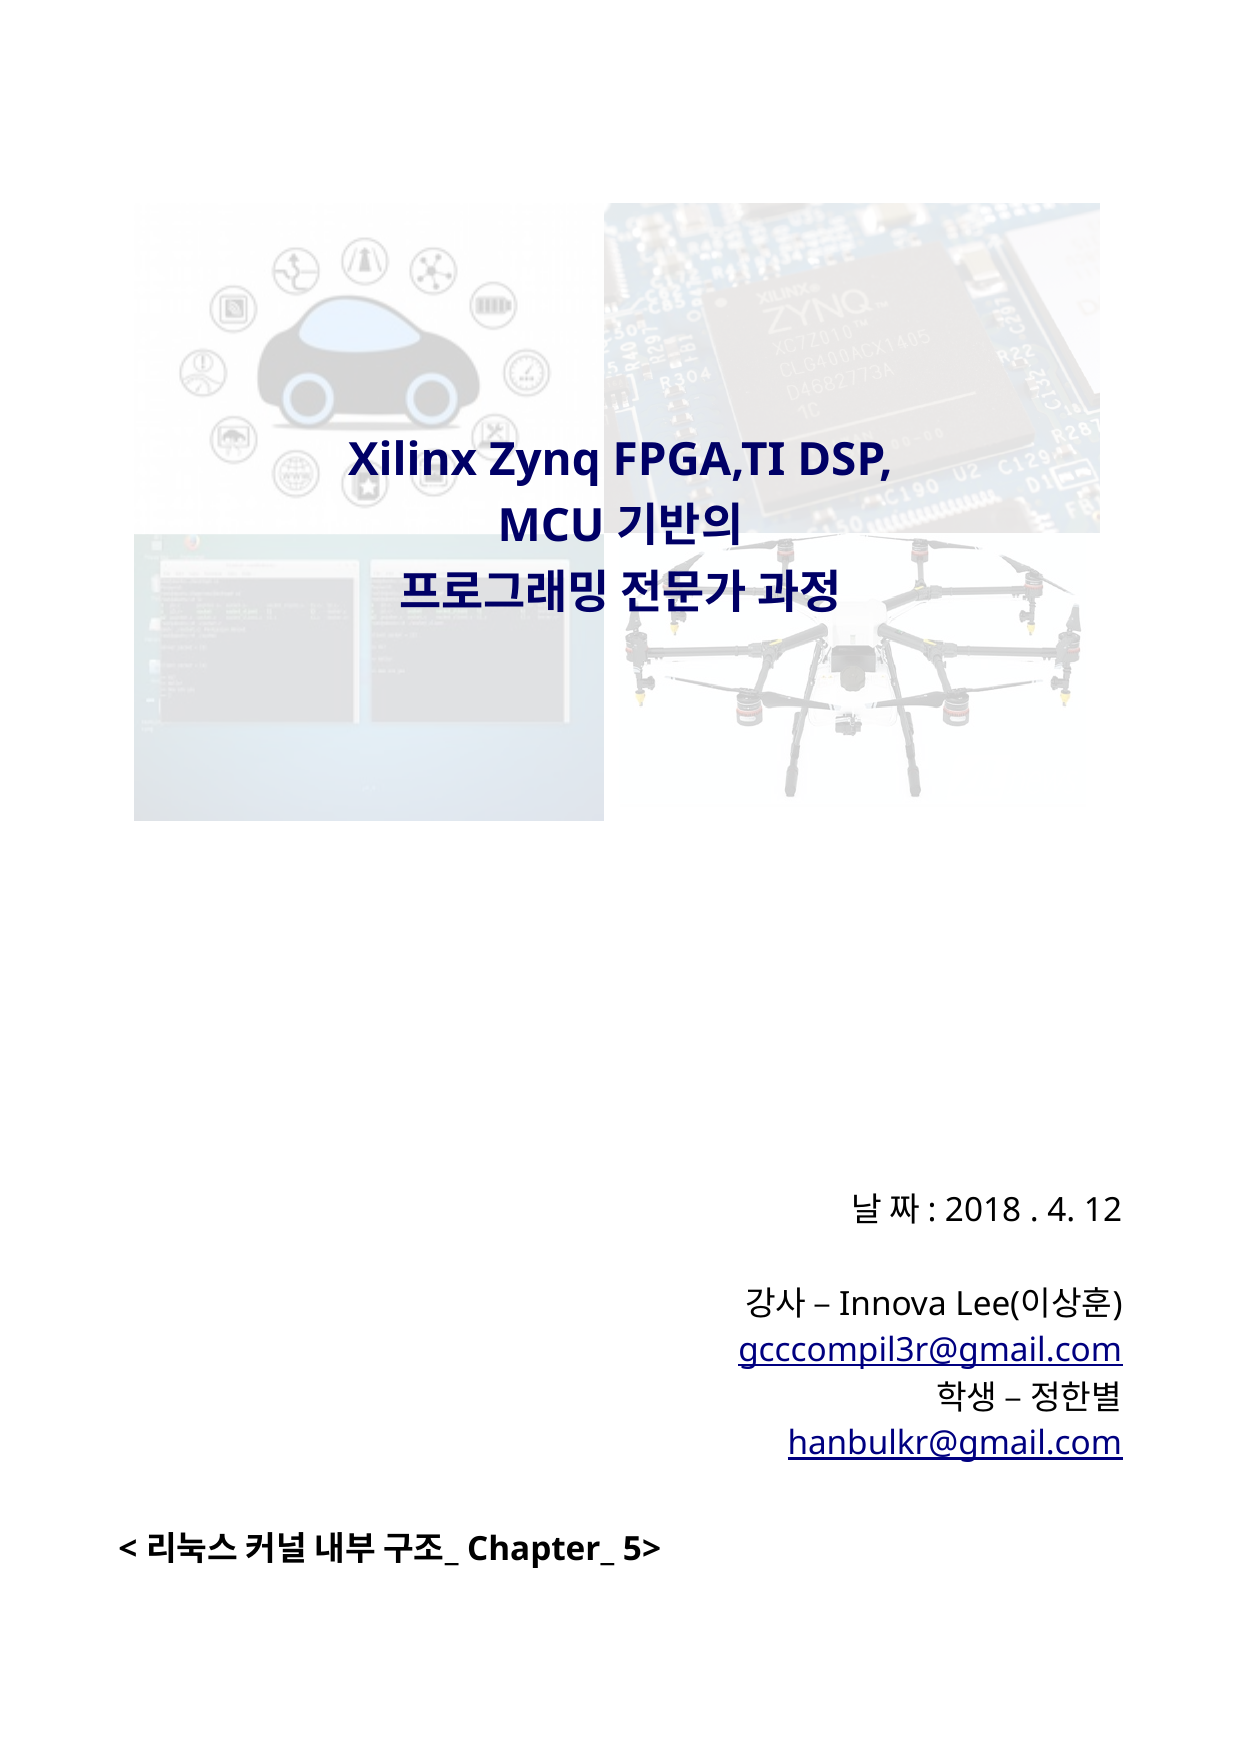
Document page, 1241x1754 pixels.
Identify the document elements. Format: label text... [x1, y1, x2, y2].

text 강사 – Innova Lee(이상훈) [118, 1277, 1122, 1325]
text Xilinx Zynq FPGA,TI DSP, [1100, 426, 1122, 489]
text gcccompil3r@gmail.com [118, 1325, 1122, 1371]
text < 리눅스 커널 내부 구조_ Chapter_ 5> [118, 1521, 1122, 1570]
text MCU 기반의 [118, 489, 134, 555]
text 학생 – 정한별 [118, 1371, 1122, 1419]
text MCU 기반의 [604, 489, 1122, 820]
text 프로그래밍 전문가 과정 [1101, 555, 1122, 622]
text hanbulkr@gmail.com [118, 1419, 1122, 1464]
text Xilinx Zynq FPGA,TI DSP, [118, 426, 134, 489]
text 날 짜 : 2018 . 4. 12 [118, 1183, 1122, 1232]
text 프로그래밍 전문가 과정 [118, 555, 134, 622]
